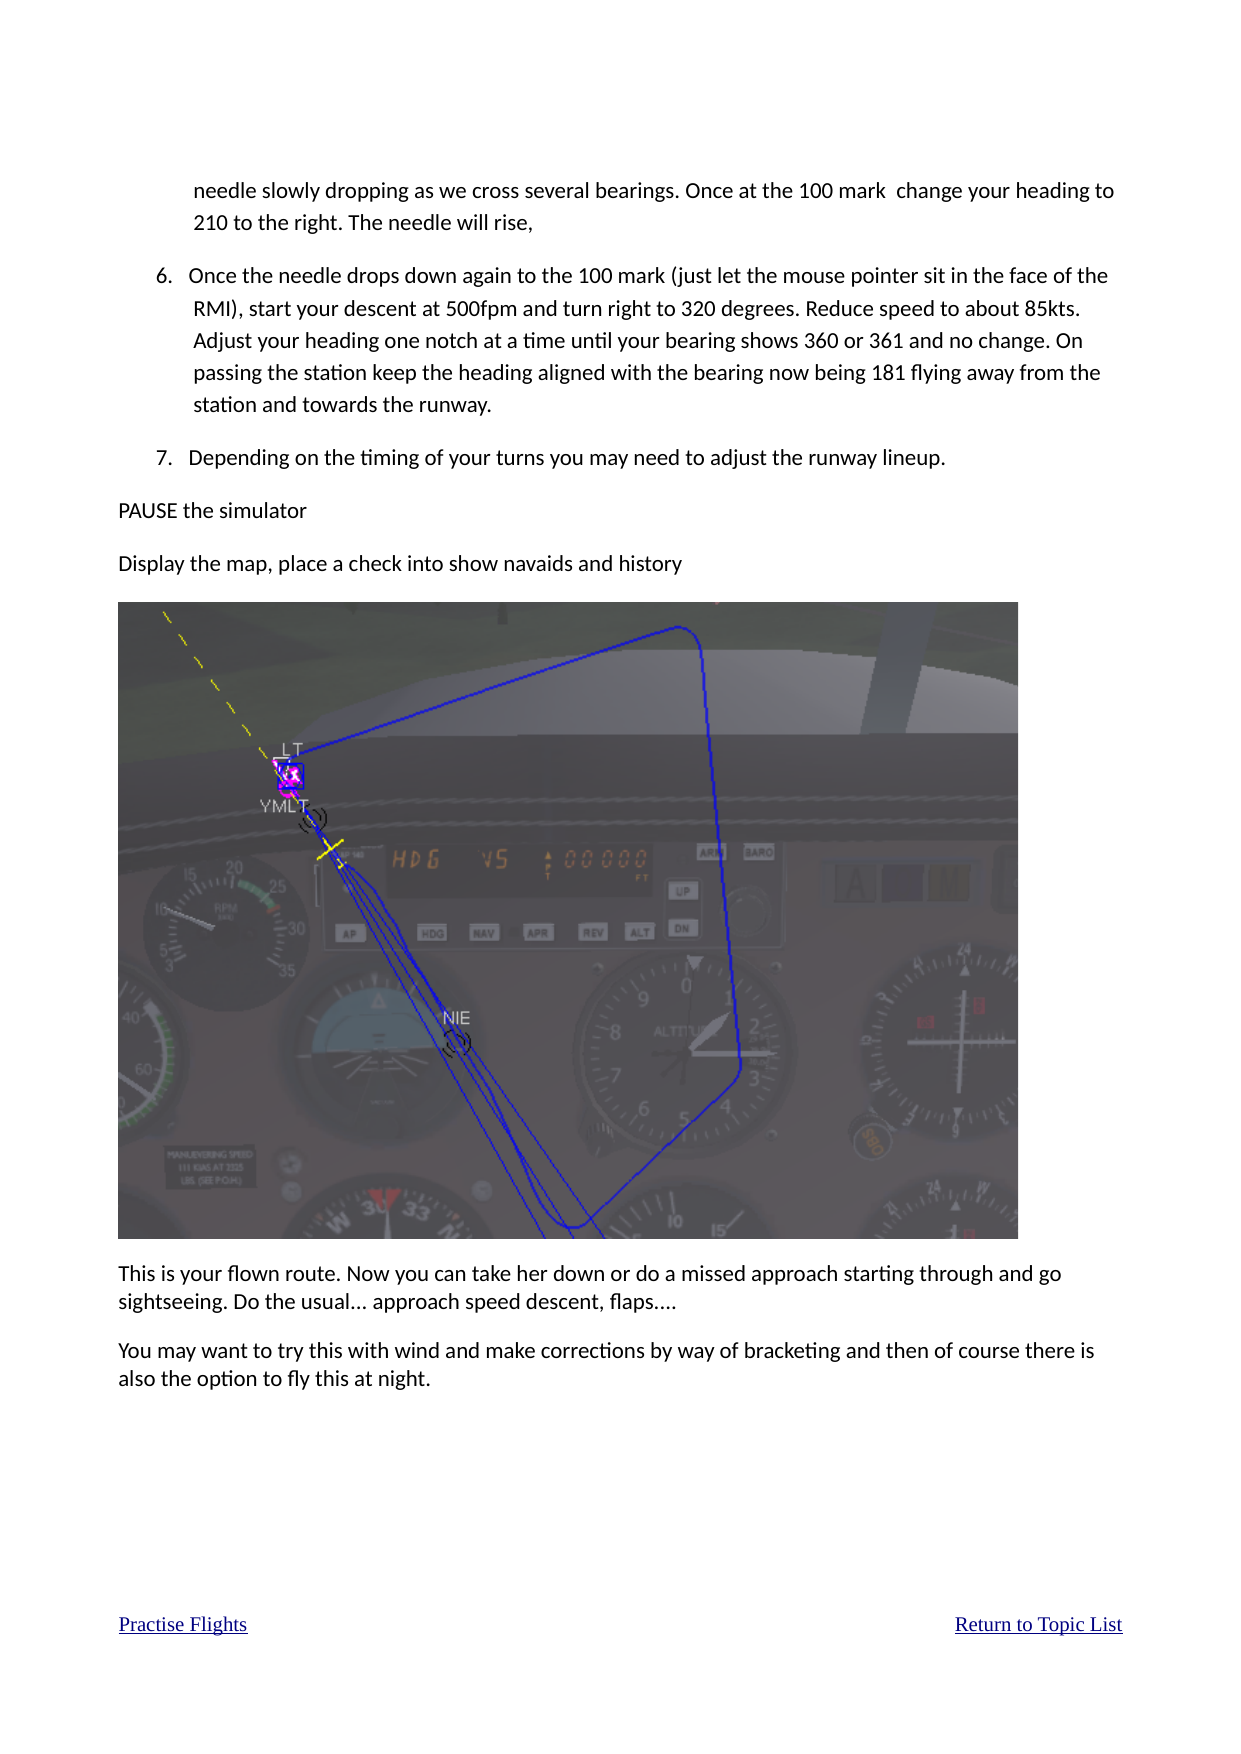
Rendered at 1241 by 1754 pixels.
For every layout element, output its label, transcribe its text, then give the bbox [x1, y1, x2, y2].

list Once the needle drops down again to the 100 mark (just let the mouse pointer sit in the face of the RMI), start your descent at 500fpm and turn right to 320 degrees. Reduce speed to about 85kts. Adjust your heading one notch at a time until your bearing shows 360 or 361 and no change. On passing the station keep the heading aligned with the bearing now being 181 flying away from the station and towards the runway. [156, 262, 1122, 418]
text PAUSE the simulator [118, 496, 1122, 524]
list needle slowly dropping as we cross several bearings. Once at the 100 mark change your heading to 210 to the right. The needle will rise, [156, 176, 1122, 237]
list Depending on the timing of your turns you may need to adjust the runway lineup. [156, 443, 1122, 471]
text You may want to try this with wind and make corrections by way of bracketing and then of course there is also the option to fly this at night. [118, 1336, 1122, 1392]
text Display the map, place a check into show navaids and history [118, 549, 1122, 577]
text This is your flown route. Now you can take her down or do a missed approach starting through and go sightseeing. Do the usual... approach speed descent, flaps.... [118, 1259, 1122, 1315]
